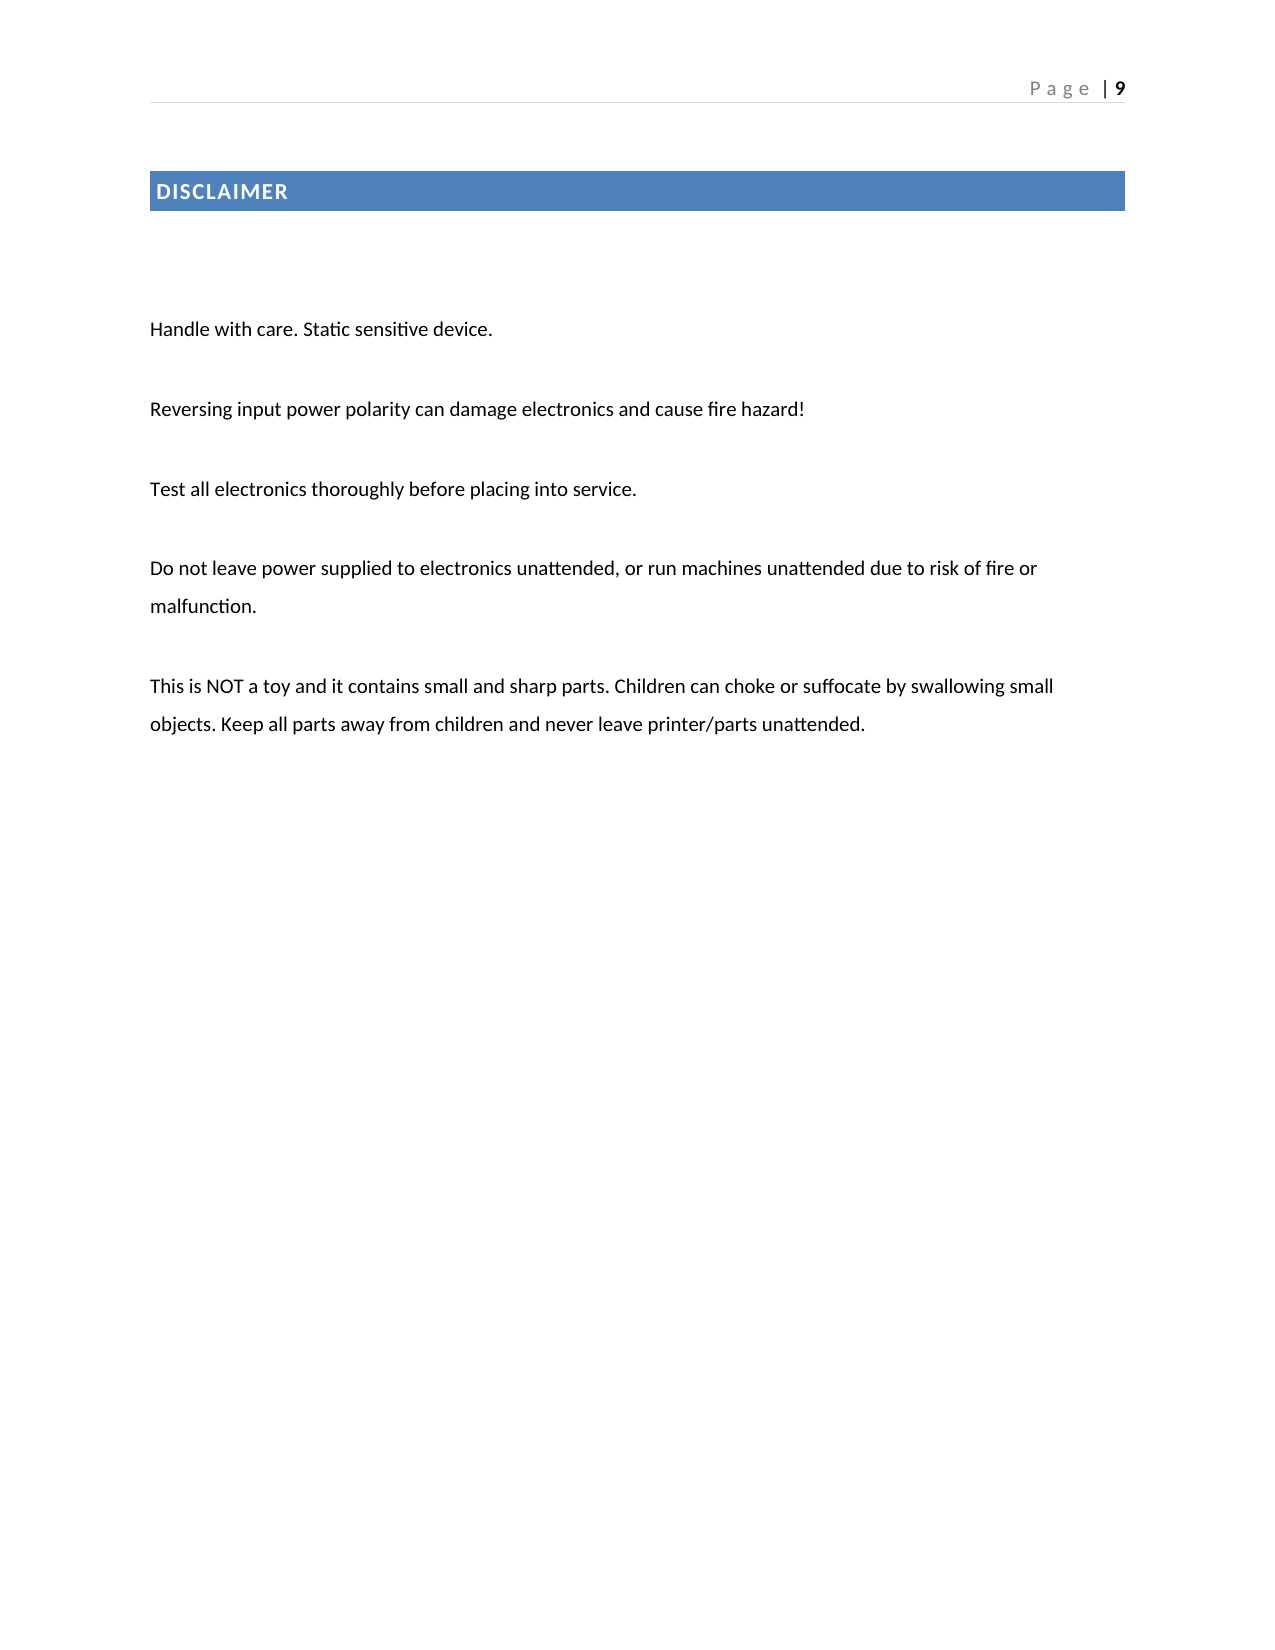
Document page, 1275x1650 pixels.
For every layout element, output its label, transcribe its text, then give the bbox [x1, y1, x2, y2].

text Reversing input power polarity can damage electronics and cause fire hazard! [150, 396, 1125, 421]
text Handle with care. Static sensitive device. [150, 316, 1125, 342]
text This is NOT a toy and it contains small and sharp parts. Children can choke or suffocate by swallowing small objects. Keep all parts away from children and never leave printer/parts unattended. [150, 673, 1125, 737]
text Do not leave power supplied to electronics unattended, or run machines unattended due to risk of fire or malfunction. [150, 556, 1125, 619]
subtitle Disclaimer [156, 177, 1119, 205]
text Test all electronics thoroughly before placing into service. [150, 476, 1125, 501]
